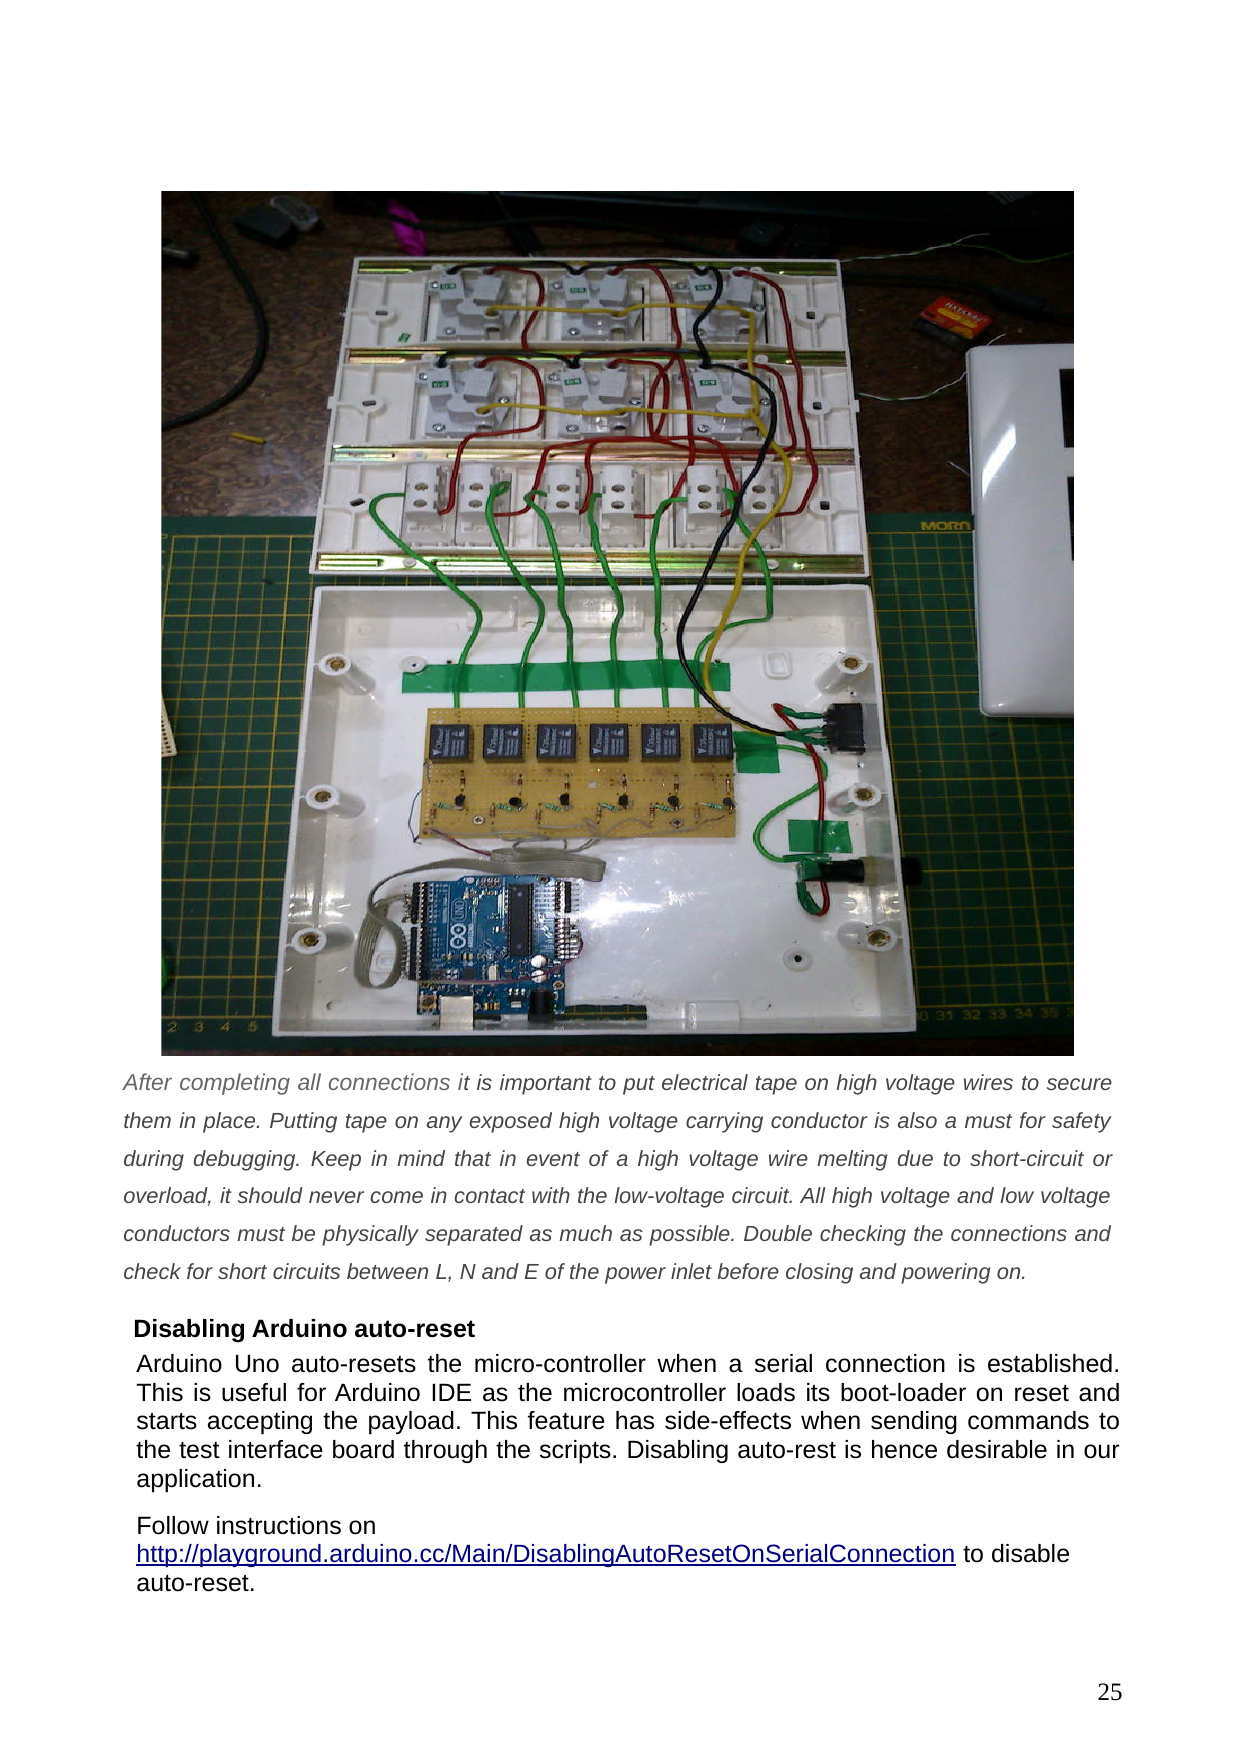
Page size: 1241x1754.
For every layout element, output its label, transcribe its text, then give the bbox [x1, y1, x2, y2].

text Arduino Uno auto-resets the micro-controller when a serial connection is established. This is useful for Arduino IDE as the microcontroller loads its boot-loader on reset and starts accepting the payload. This feature has side-effects when sending commands to the test interface board through the scripts. Disabling auto-rest is hence desirable in our application. [136, 1349, 1122, 1493]
text Follow instructions on http://playground.arduino.cc/Main/DisablingAutoResetOnSerialConnection to disable auto-reset. [136, 1511, 1122, 1597]
text After completing all connections it is important to put electrical tape on high voltage wires to secure them in place. Putting tape on any exposed high voltage carrying conductor is also a must for safety during debugging. Keep in mind that in event of a high voltage wire melting due to short-circuit or overload, it should never come in contact with the low-voltage circuit. All high voltage and low voltage conductors must be physically separated as much as possible. Double checking the connections and check for short circuits between L, N and E of the power inlet before closing and powering on. [123, 213, 1115, 1284]
subtitle Disabling Arduino auto-reset [133, 150, 1122, 1342]
picture [161, 191, 1074, 1056]
